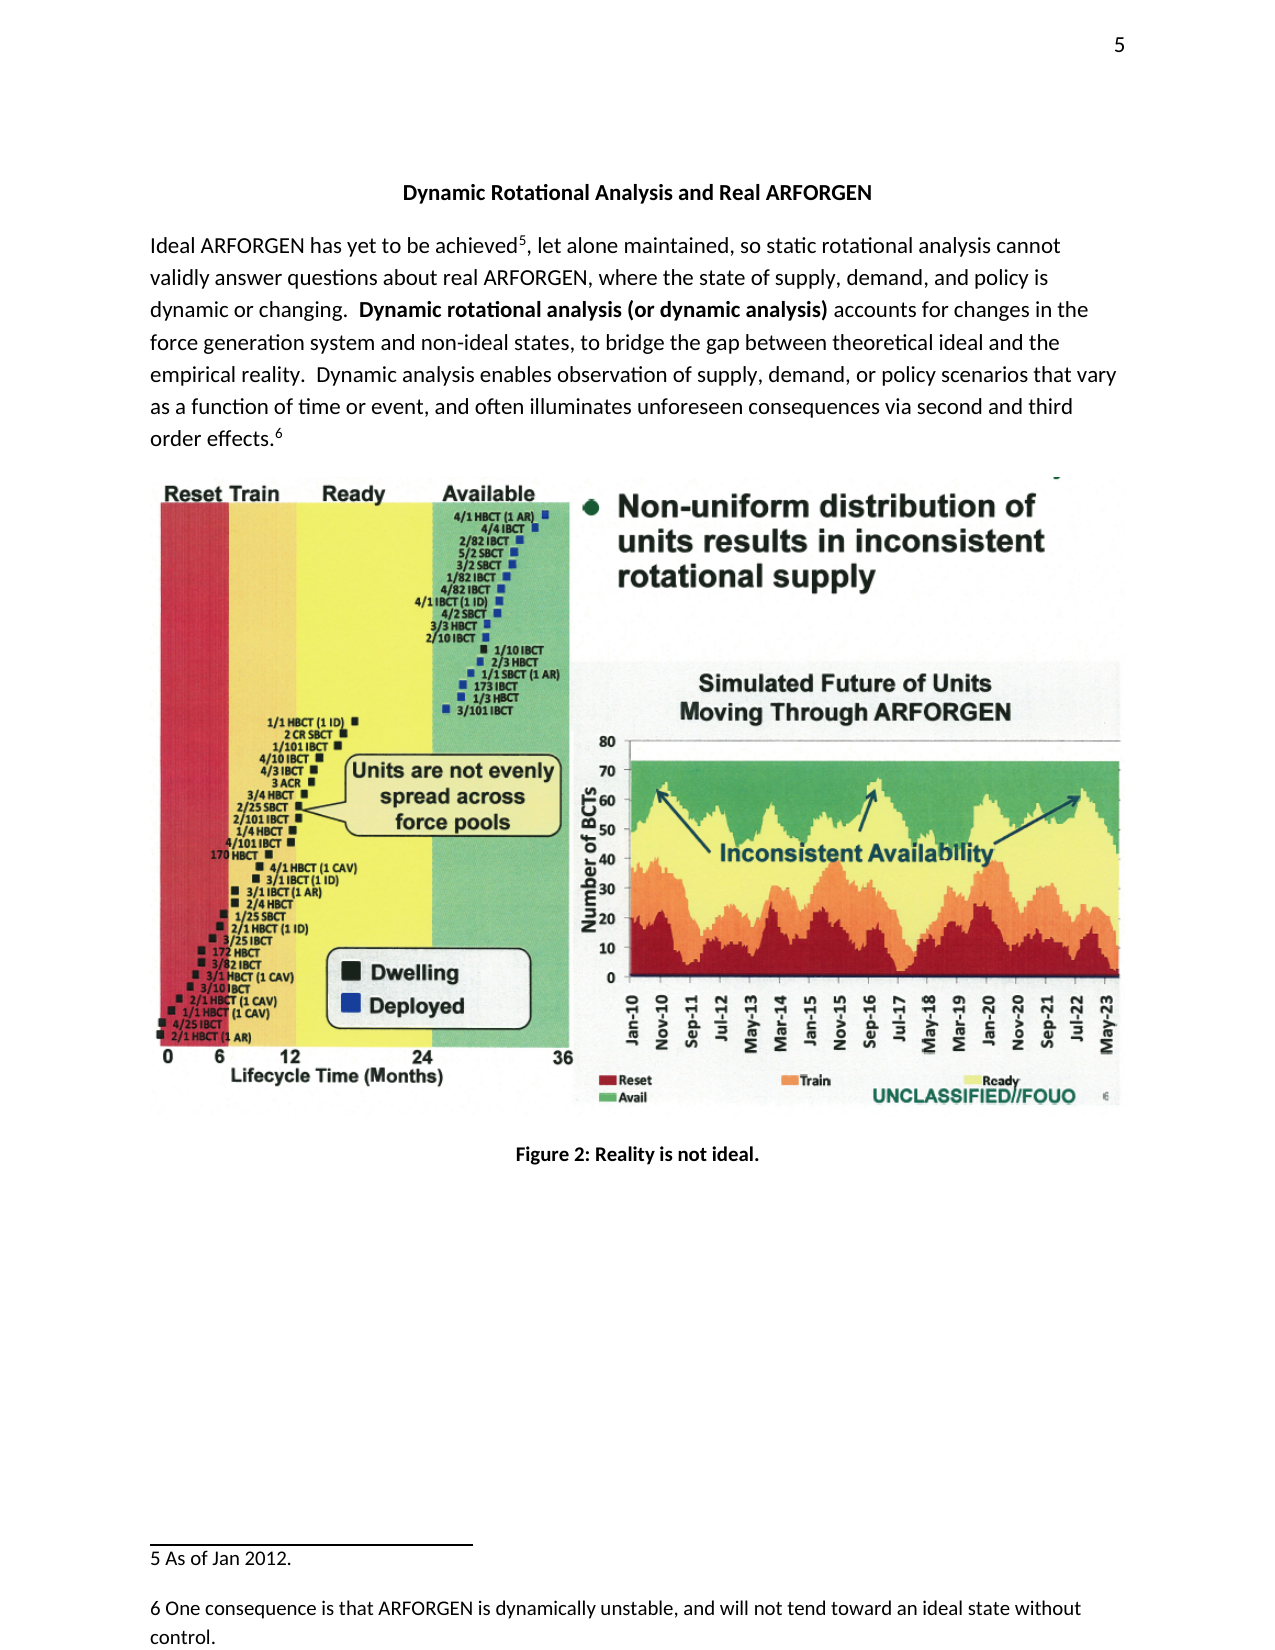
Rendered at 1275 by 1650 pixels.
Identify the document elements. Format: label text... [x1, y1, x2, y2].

text As of Jan 2012. [150, 1545, 1125, 1571]
text One consequence is that ARFORGEN is dynamically unstable, and will not tend toward an ideal state without control. [150, 1595, 1125, 1650]
text Dynamic Rotational Analysis and Real ARFORGEN [150, 178, 1125, 206]
text Ideal ARFORGEN has yet to be achieved, let alone maintained, so static rotational analysis cannot validly answer questions about real ARFORGEN, where the state of supply, demand, and policy is dynamic or changing. Dynamic rotational analysis (or dynamic analysis) accounts for changes in the force generation system and non-ideal states, to bridge the gap between theoretical ideal and the empirical reality. Dynamic analysis enables observation of supply, demand, or policy scenarios that vary as a function of time or event, and often illuminates unforeseen consequences via second and third order effects. [150, 231, 1125, 452]
text Figure 2: Reality is not ideal. [150, 1141, 1125, 1167]
